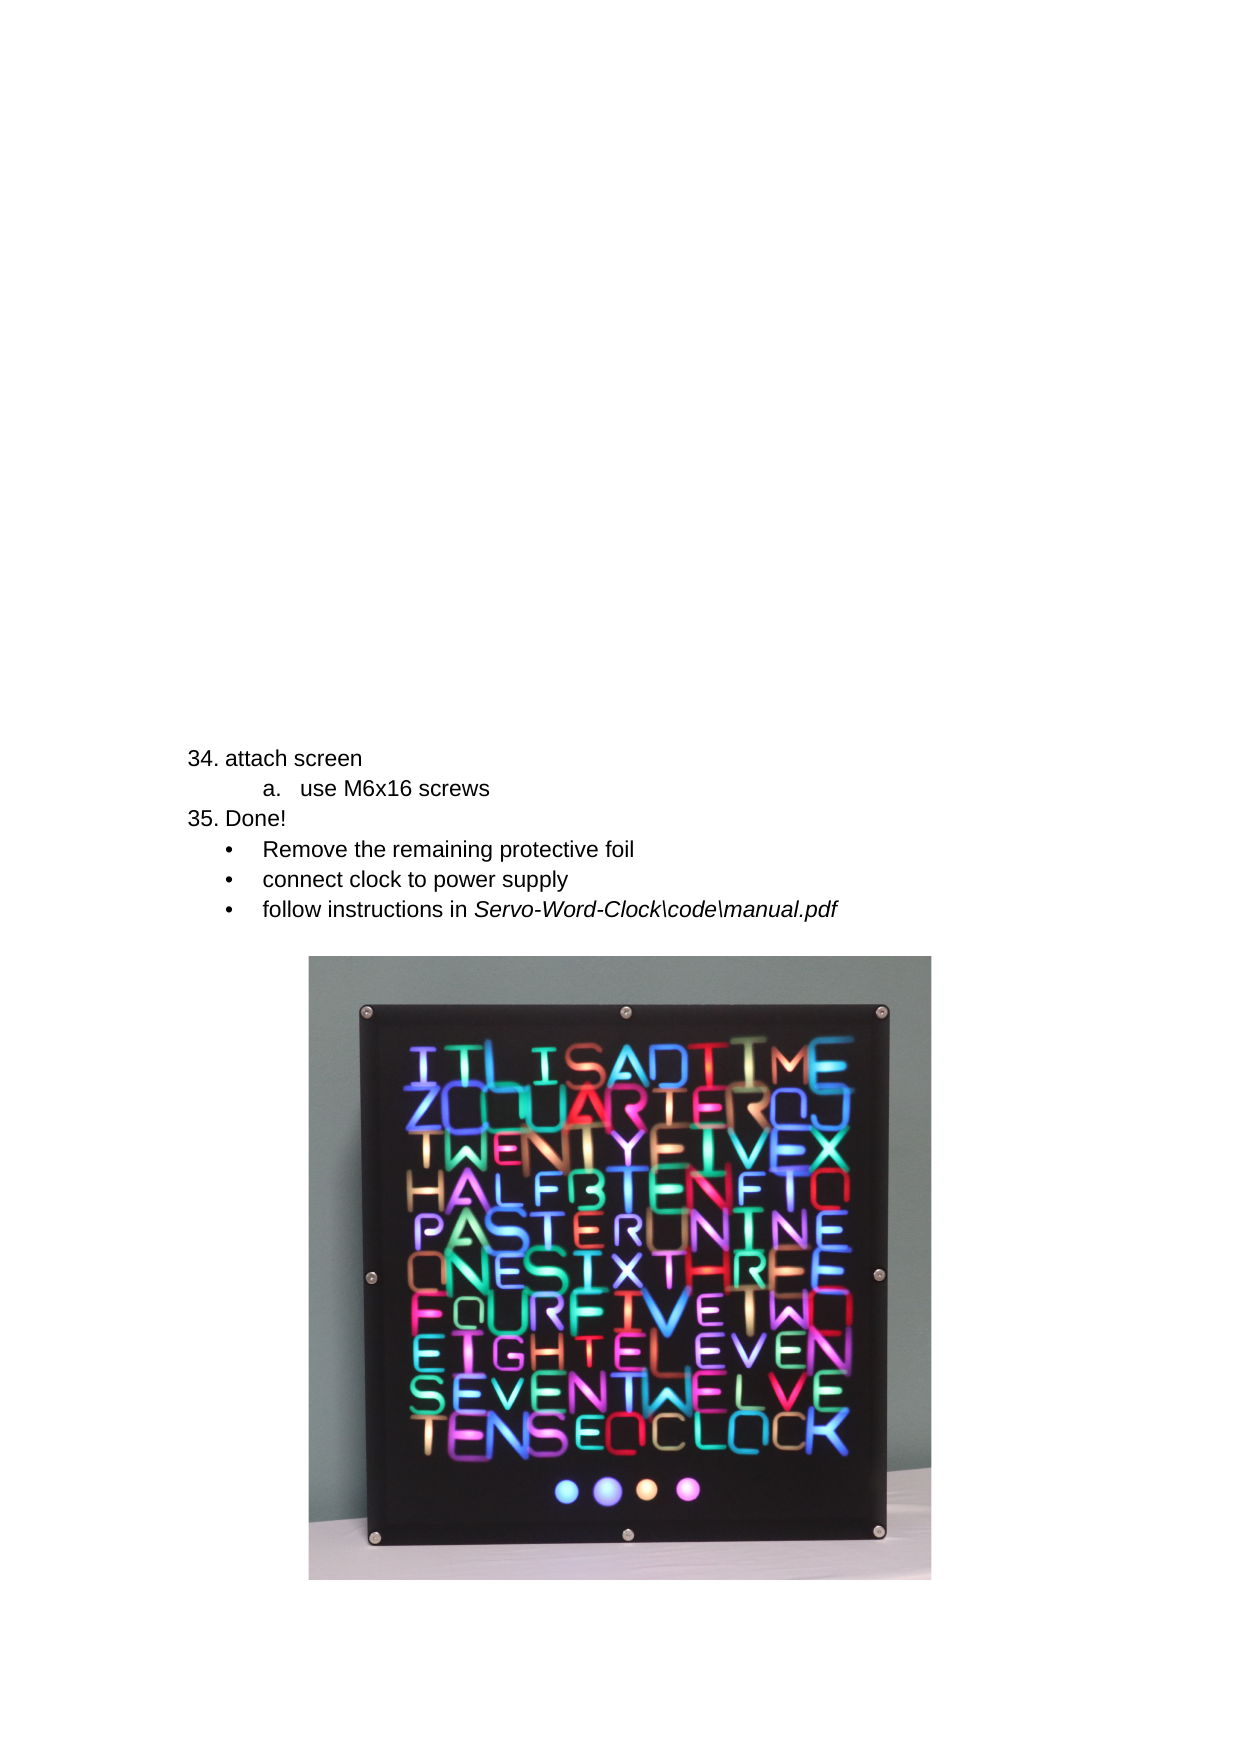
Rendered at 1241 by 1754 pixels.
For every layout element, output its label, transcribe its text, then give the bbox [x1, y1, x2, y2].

list attach screen [187, 745, 1090, 771]
picture [308, 956, 932, 1580]
list use M6x16 screws [262, 775, 1090, 802]
list Remove the remaining protective foil [225, 836, 1090, 862]
list connect clock to power supply [225, 866, 1090, 892]
list follow instructions in Servo-Word-Clock\code\manual.pdf [225, 896, 1090, 922]
list Done! [187, 805, 1090, 832]
